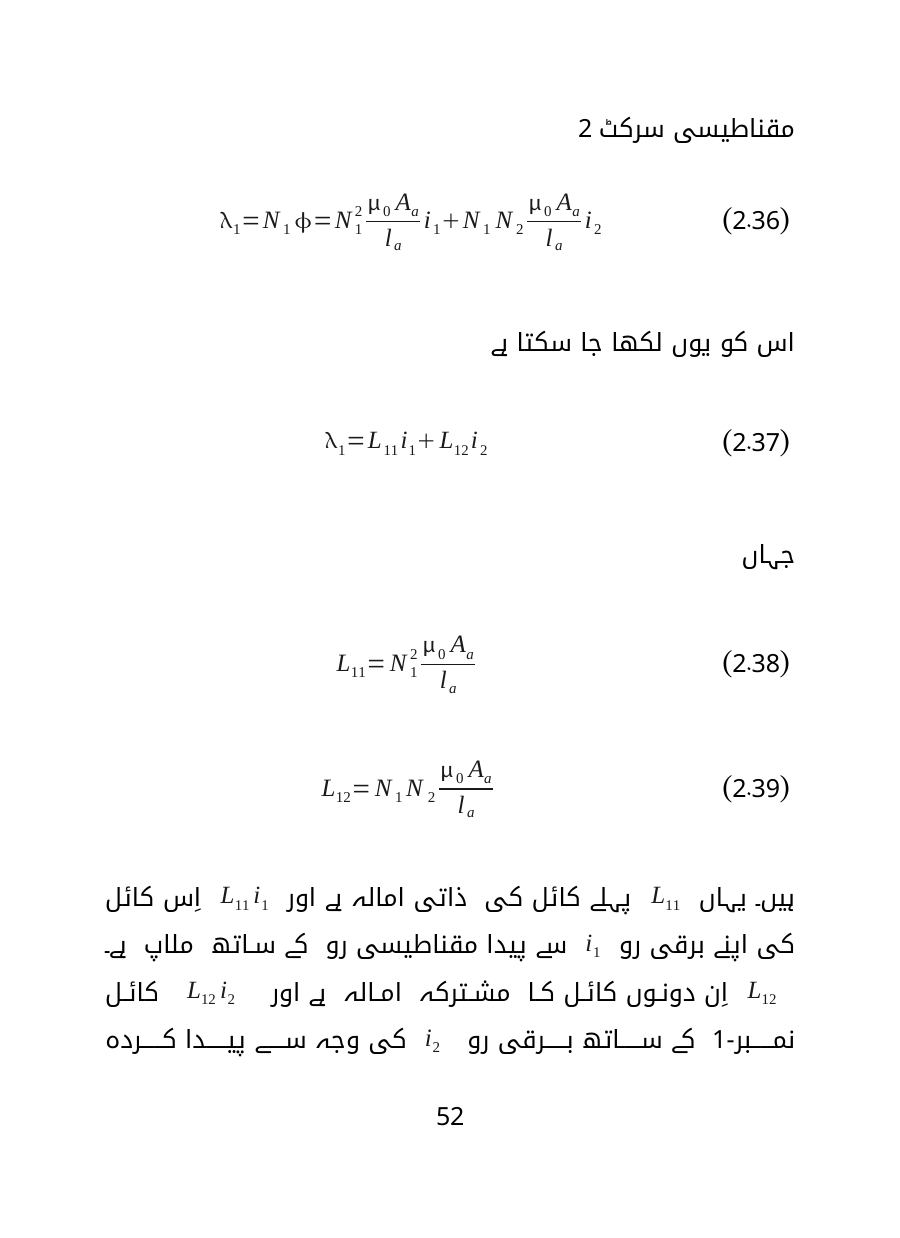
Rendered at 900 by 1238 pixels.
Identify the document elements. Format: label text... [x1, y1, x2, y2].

table_header [105, 750, 701, 840]
table_header [105, 183, 707, 273]
table_header (2.36) [707, 183, 795, 273]
text اس کو یوں لکھا جا سکتا ہے [105, 319, 795, 367]
table_header (2.38) [698, 625, 795, 716]
text جہاں [105, 531, 795, 579]
table_header (2.37) [698, 413, 795, 485]
table_header [105, 413, 698, 485]
table_header [105, 625, 698, 716]
text ہیں۔ یہاںپہلے کائل کی ذاتی امالہ ہے اوراِس کائل کی اپنے برقی روسے پیدا مقناطیسی رو کے ساتھ ملاپ ہے۔ اِن دونوں کائل کا مشترکہ امالہ ہے اور کائل نمبر-1 کے ساتھ برقی رو کی وجہ سے پیدا کردہ مقناطیسی رو کا ملاپ ہے۔ بالکل اسی طرح ہم دوسرے کائل کے لئے لکھ سکتے ہیں [105, 874, 795, 1064]
table_header (2.39) [701, 750, 795, 840]
